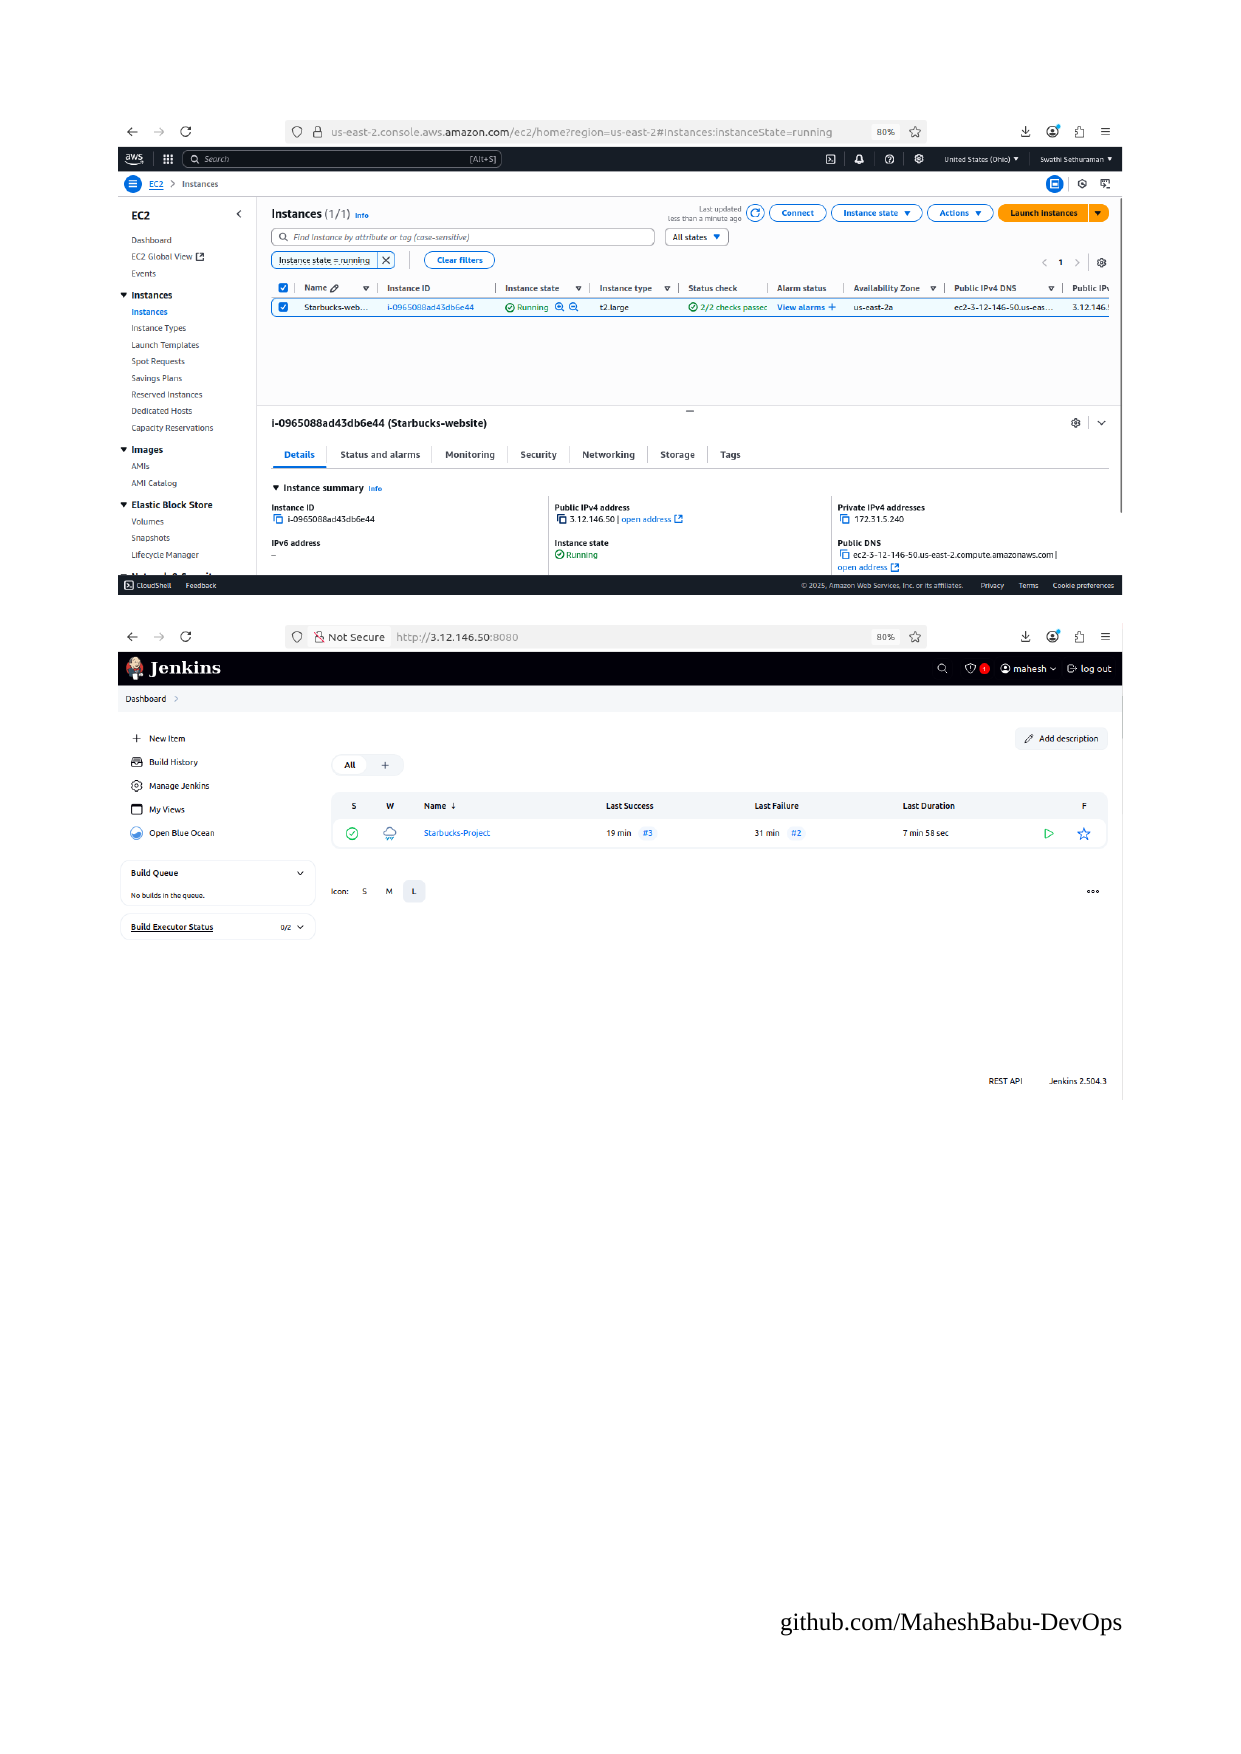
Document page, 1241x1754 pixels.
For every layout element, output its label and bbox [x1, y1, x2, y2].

picture [118, 623, 1123, 1100]
picture [118, 118, 1123, 595]
